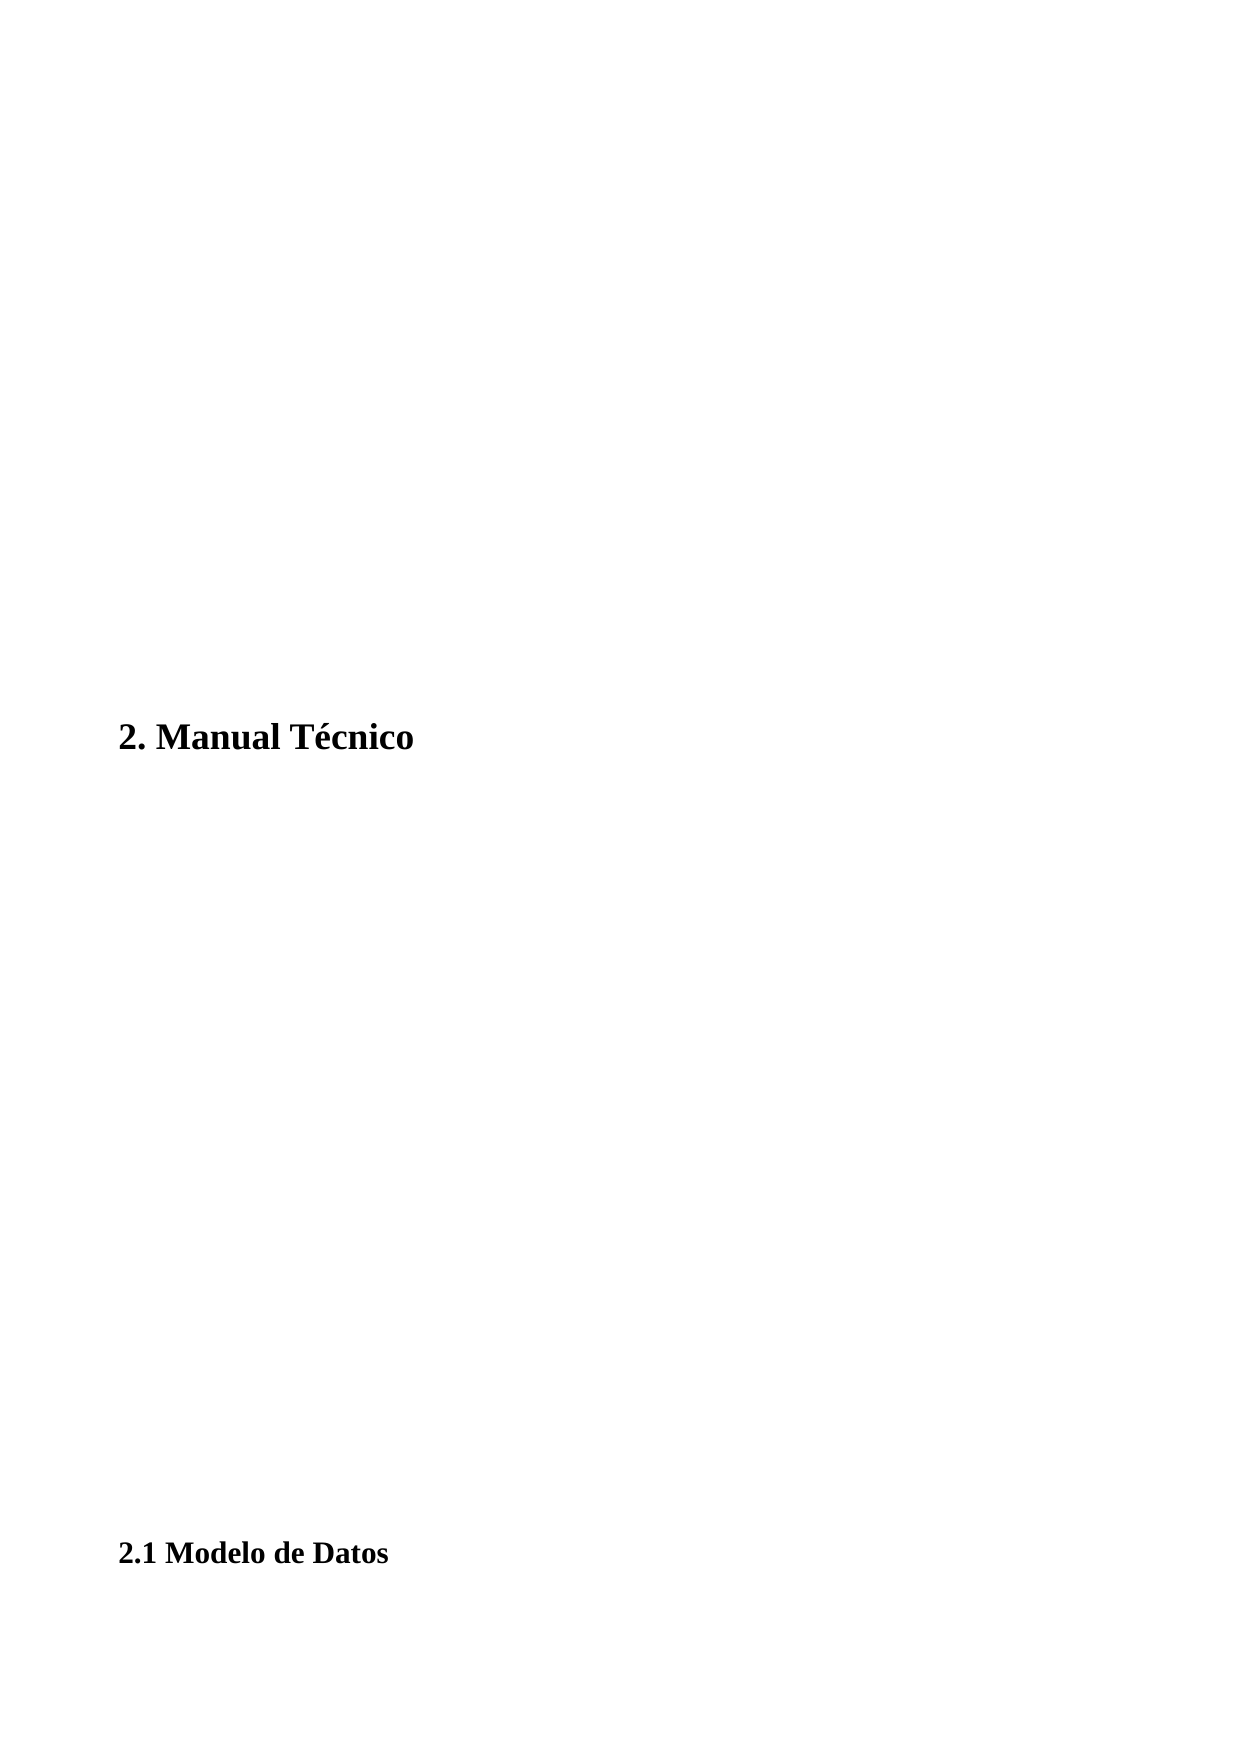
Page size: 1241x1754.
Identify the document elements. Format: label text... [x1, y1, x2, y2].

text 2.1 Modelo de Datos [118, 1534, 1122, 1570]
text 2. Manual Técnico [118, 715, 1122, 758]
